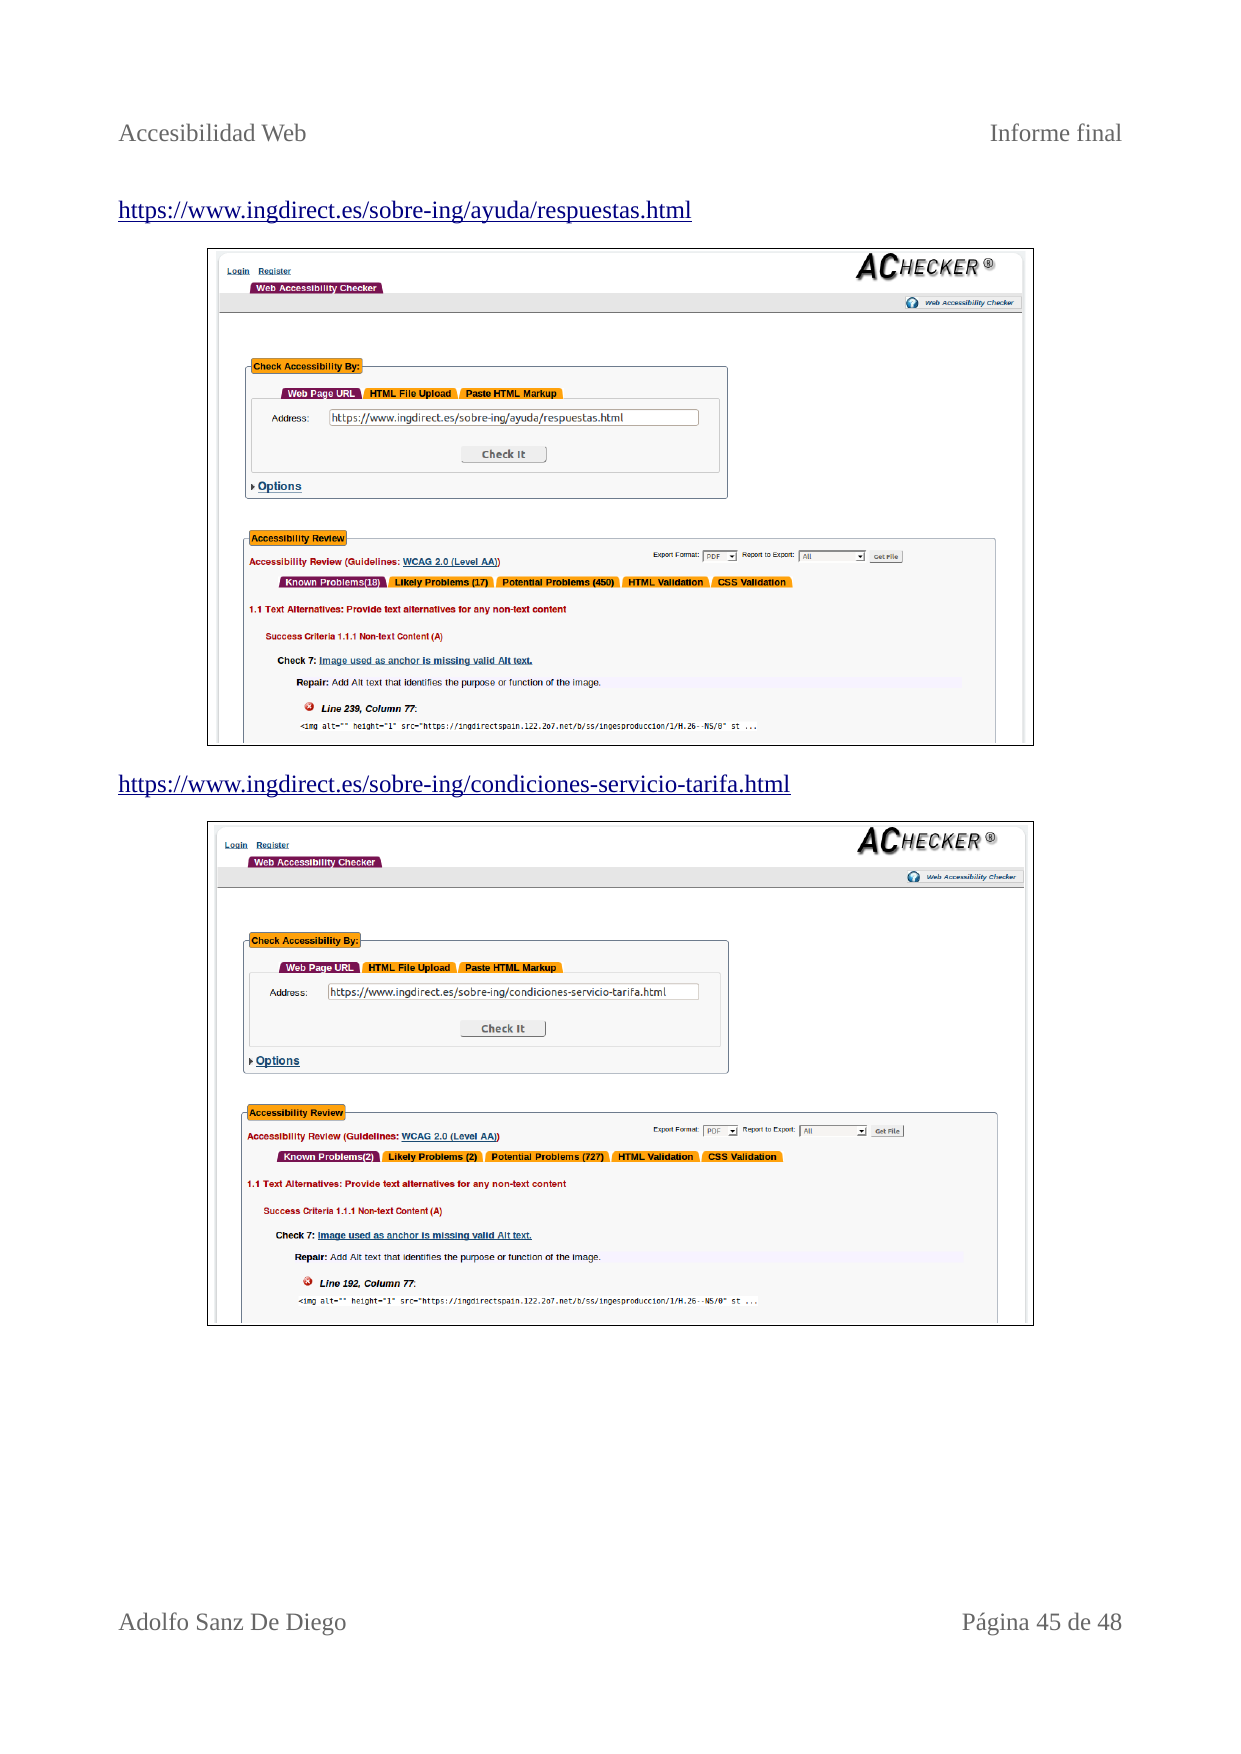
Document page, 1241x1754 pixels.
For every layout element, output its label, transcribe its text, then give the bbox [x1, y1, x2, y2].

text https://www.ingdirect.es/sobre-ing/ayuda/respuestas.html [118, 196, 1122, 224]
text https://www.ingdirect.es/sobre-ing/condiciones-servicio-tarifa.html [118, 769, 1122, 798]
picture [209, 251, 1031, 743]
picture [209, 824, 1031, 1323]
